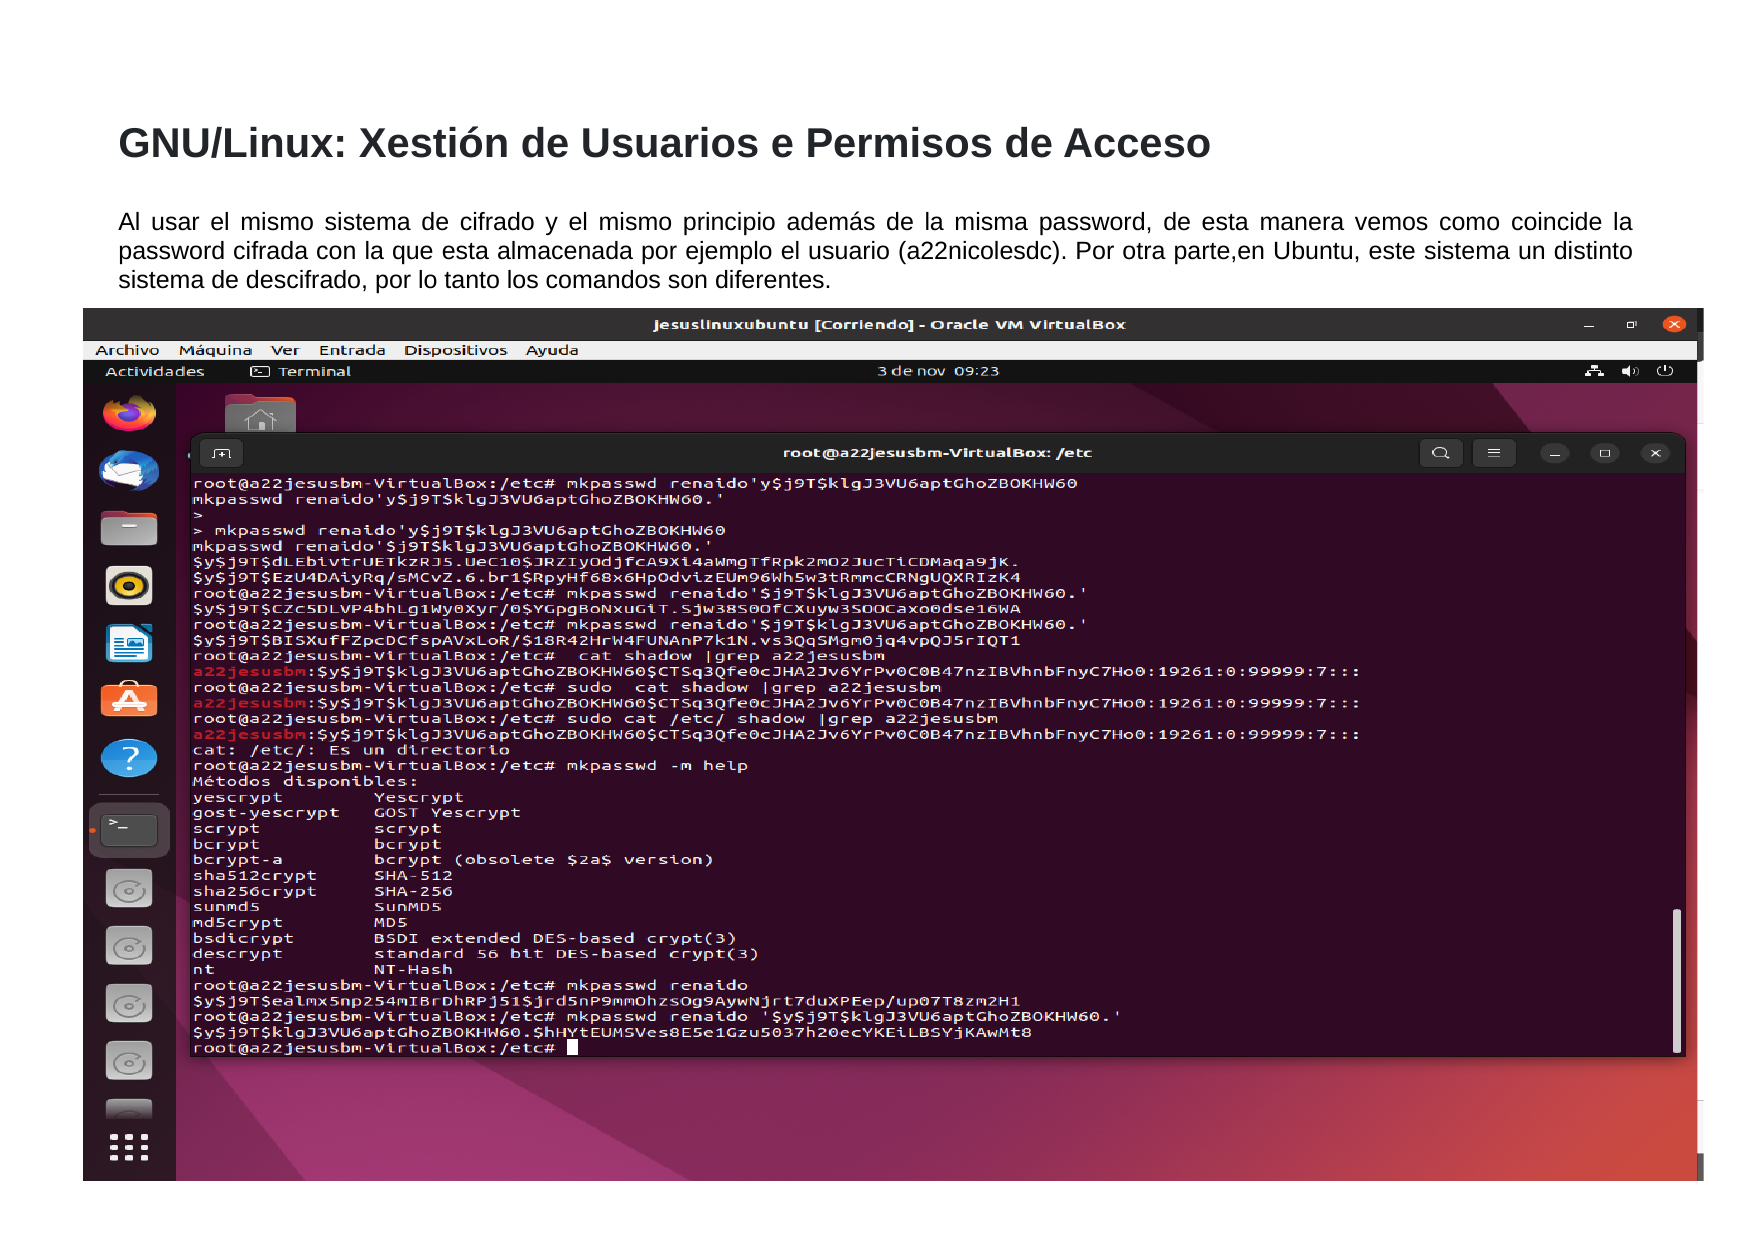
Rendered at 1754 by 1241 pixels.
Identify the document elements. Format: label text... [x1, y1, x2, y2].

text Al usar el mismo sistema de cifrado y el mismo principio además de la misma password, de esta manera vemos como coincide la password cifrada con la que esta almacenada por ejemplo el usuario (a22nicolesdc). Por otra parte,en Ubuntu, este sistema un distinto sistema de descifrado, por lo tanto los comandos son diferentes. [118, 207, 1636, 293]
subtitle GNU/Linux: Xestión de Usuarios e Permisos de Acceso [118, 118, 1636, 166]
picture [83, 308, 1704, 1181]
